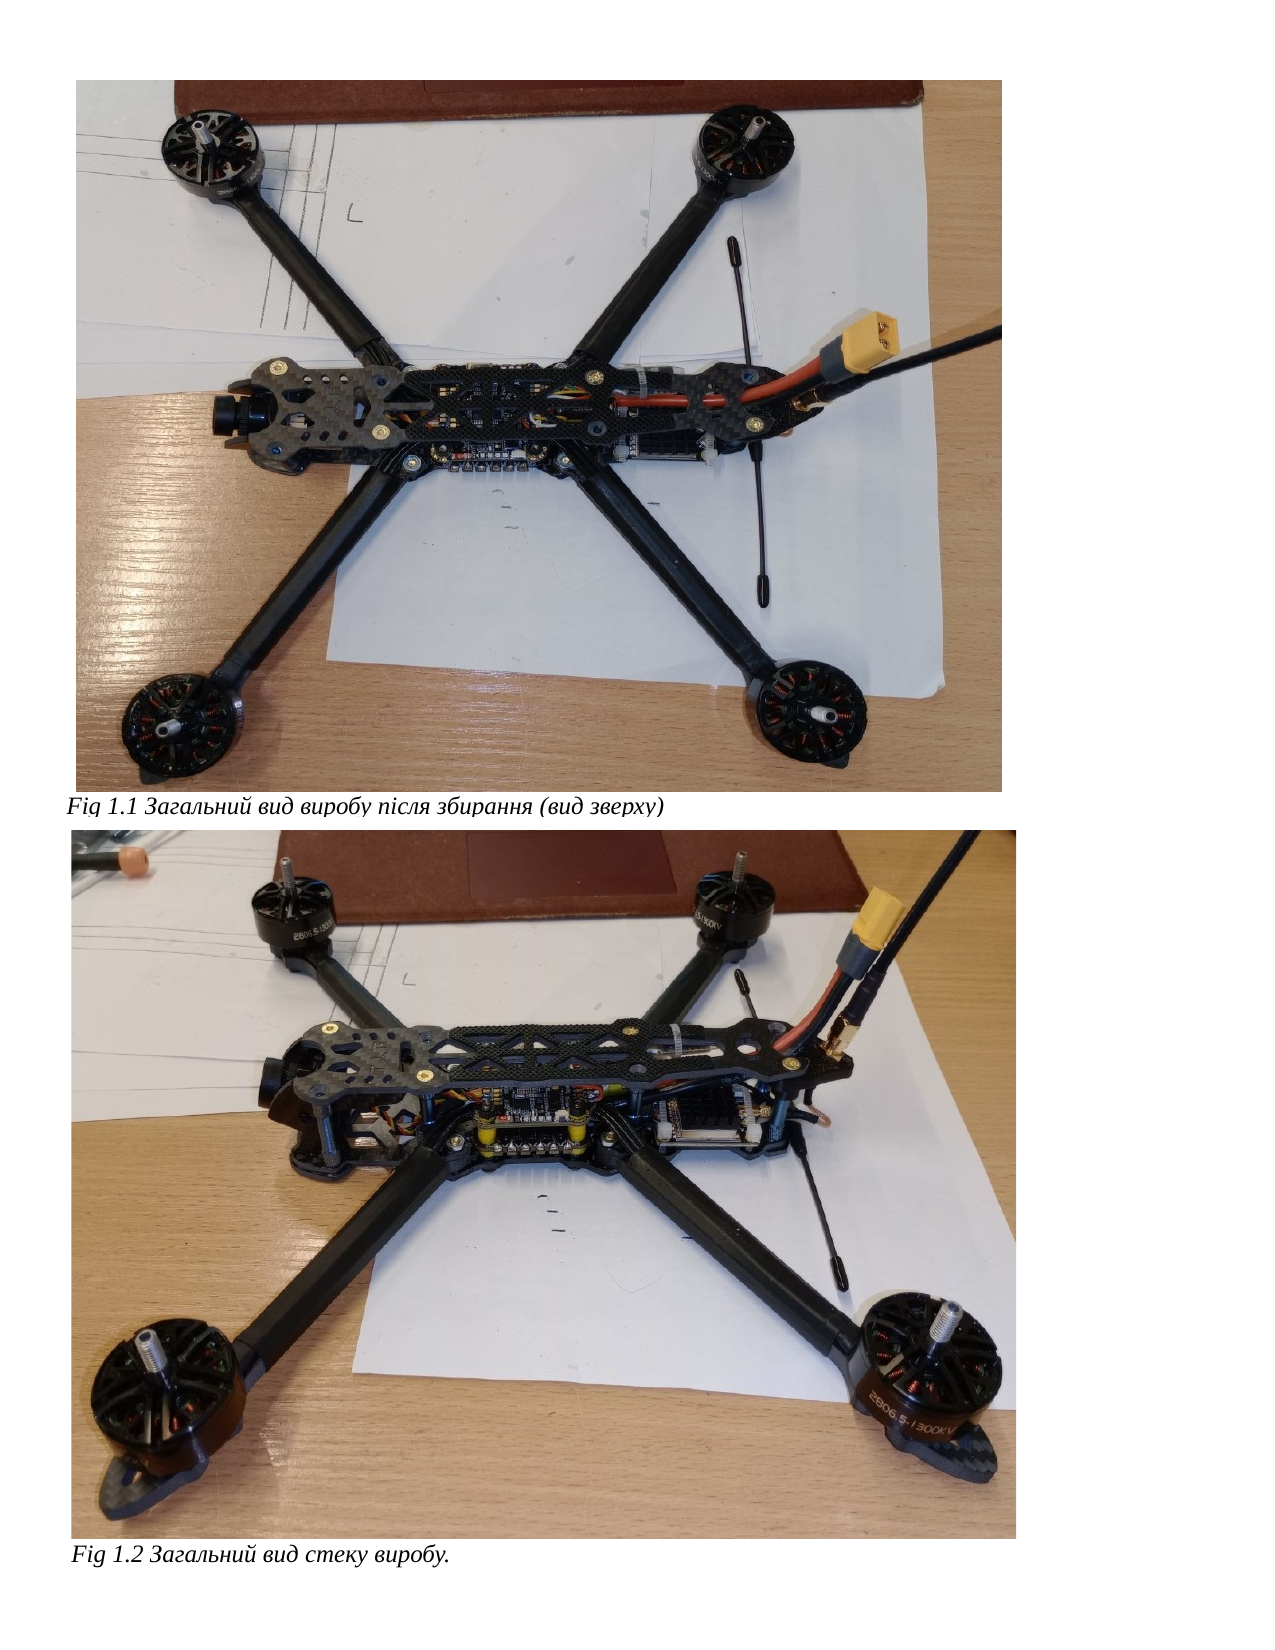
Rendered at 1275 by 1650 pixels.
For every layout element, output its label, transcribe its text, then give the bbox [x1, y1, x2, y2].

text Fig 1.2 Загальний вид стеку виробу. [71, 1539, 1016, 1567]
text Fig 1.1 Загальний вид виробу після збирання (вид зверху) [66, 81, 1011, 820]
picture [76, 80, 1002, 792]
picture [71, 830, 1017, 1539]
